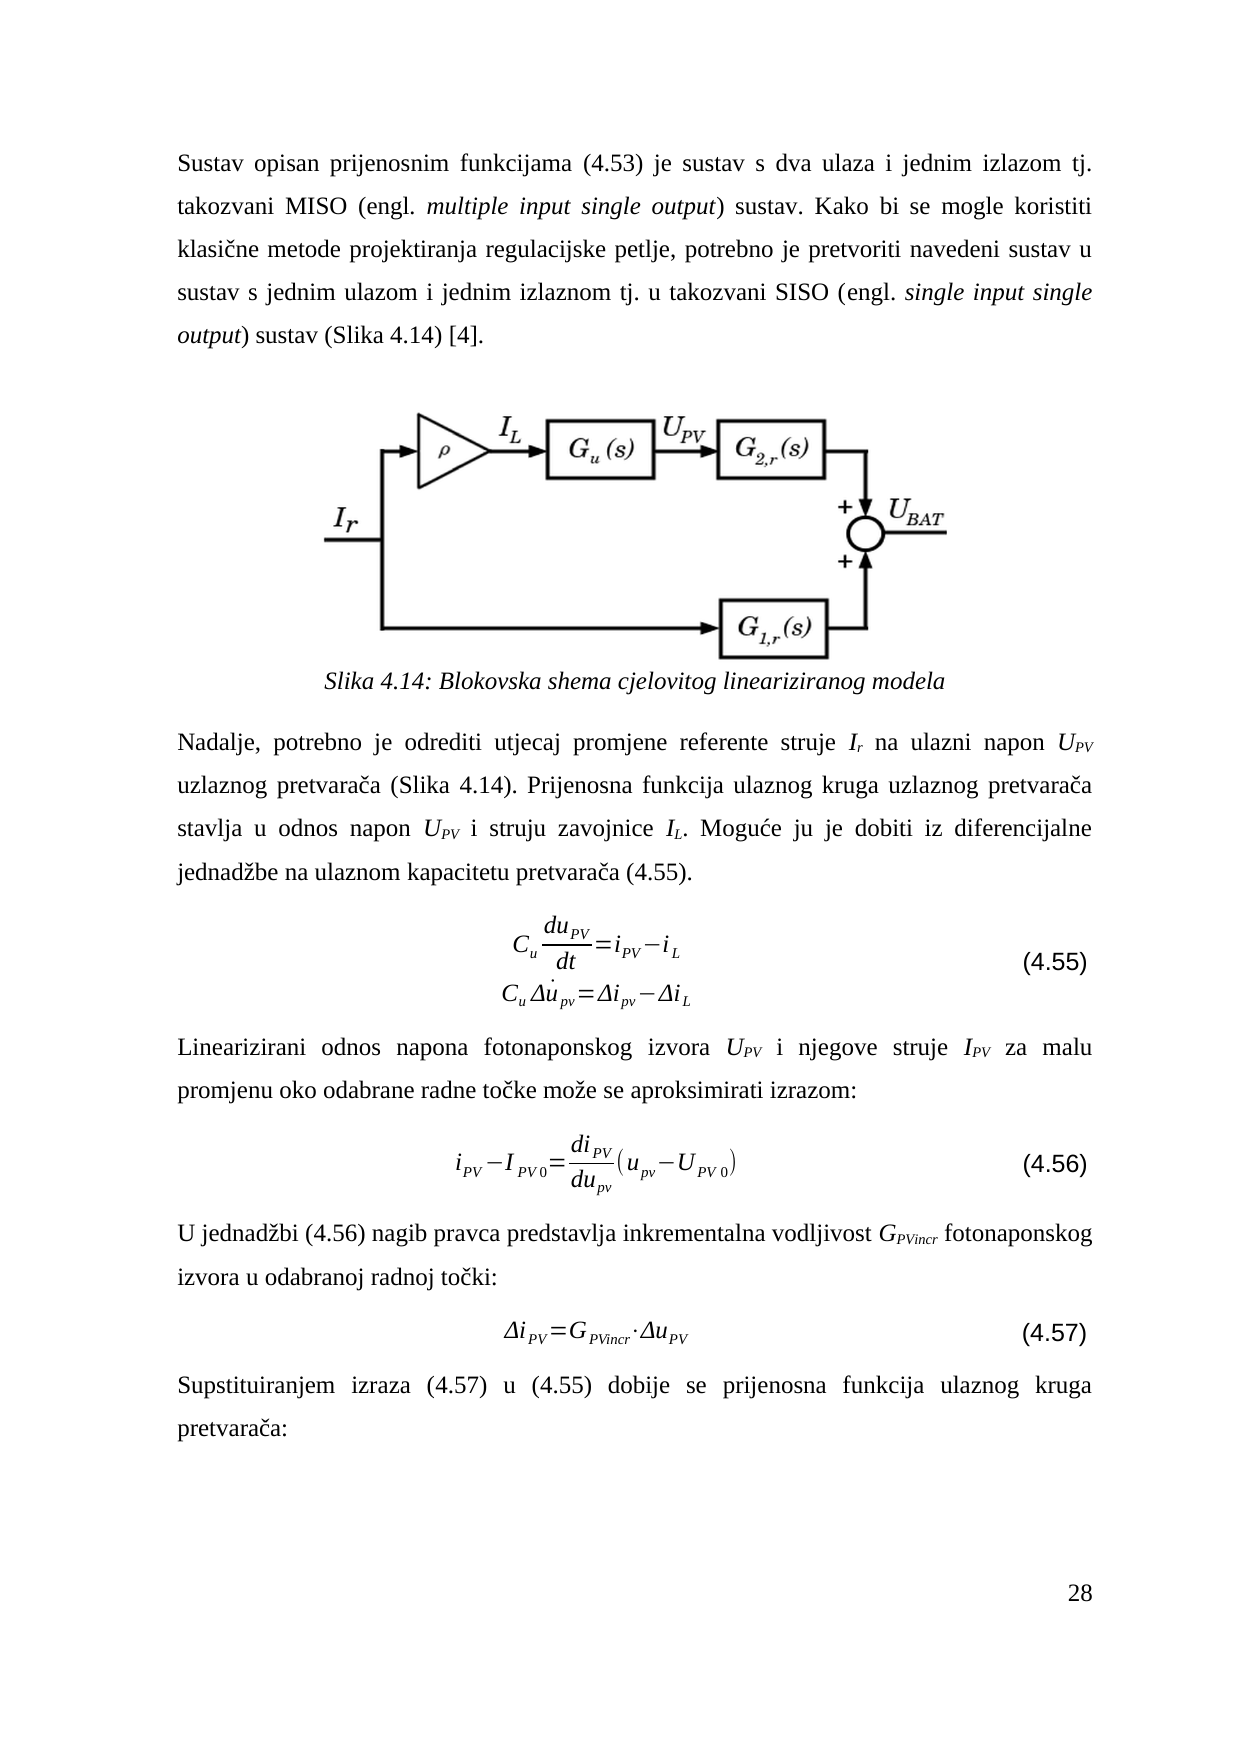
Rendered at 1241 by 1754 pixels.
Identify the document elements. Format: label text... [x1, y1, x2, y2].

text Linearizirani odnos napona fotonaponskog izvora UPV i njegove struje IPV za malu promjenu oko odabrane radne točke može se aproksimirati izrazom: [177, 1032, 1093, 1104]
text Supstituiranjem izraza (4.57) u (4.55) dobije se prijenosna funkcija ulaznog kruga pretvarača: [177, 1370, 1093, 1442]
table_header (4.55) [1015, 906, 1093, 1020]
table_header (4.57) [1015, 1311, 1093, 1358]
table_header [177, 906, 1015, 1020]
text Nadalje, potrebno je odrediti utjecaj promjene referente struje Ir na ulazni napon UPV uzlaznog pretvarača (Slika 4.14). Prijenosna funkcija ulaznog kruga uzlaznog pretvarača stavlja u odnos napon UPV i struju zavojnice IL. Moguće ju je dobiti iz diferencijalne jednadžbe na ulaznom kapacitetu pretvarača (4.55). [177, 727, 1093, 885]
table_header [177, 1311, 1015, 1358]
text Sustav opisan prijenosnim funkcijama (4.53) je sustav s dva ulaza i jednim izlazom tj. takozvani MISO (engl. multiple input single output) sustav. Kako bi se mogle koristiti klasične metode projektiranja regulacijske petlje, potrebno je pretvoriti navedeni sustav u sustav s jednim ulazom i jednim izlaznom tj. u takozvani SISO (engl. single input single output) sustav (Slika 4.14) [4]. [177, 148, 1093, 349]
text Slika 4.14: Blokovska shema cjelovitog lineariziranog modela [322, 667, 948, 695]
table_header (4.56) [1015, 1125, 1093, 1207]
picture [321, 393, 949, 667]
table_header [177, 1125, 1015, 1207]
text U jednadžbi (4.56) nagib pravca predstavlja inkrementalna vodljivost GPVincr fotonaponskog izvora u odabranoj radnoj točki: [177, 1218, 1093, 1290]
